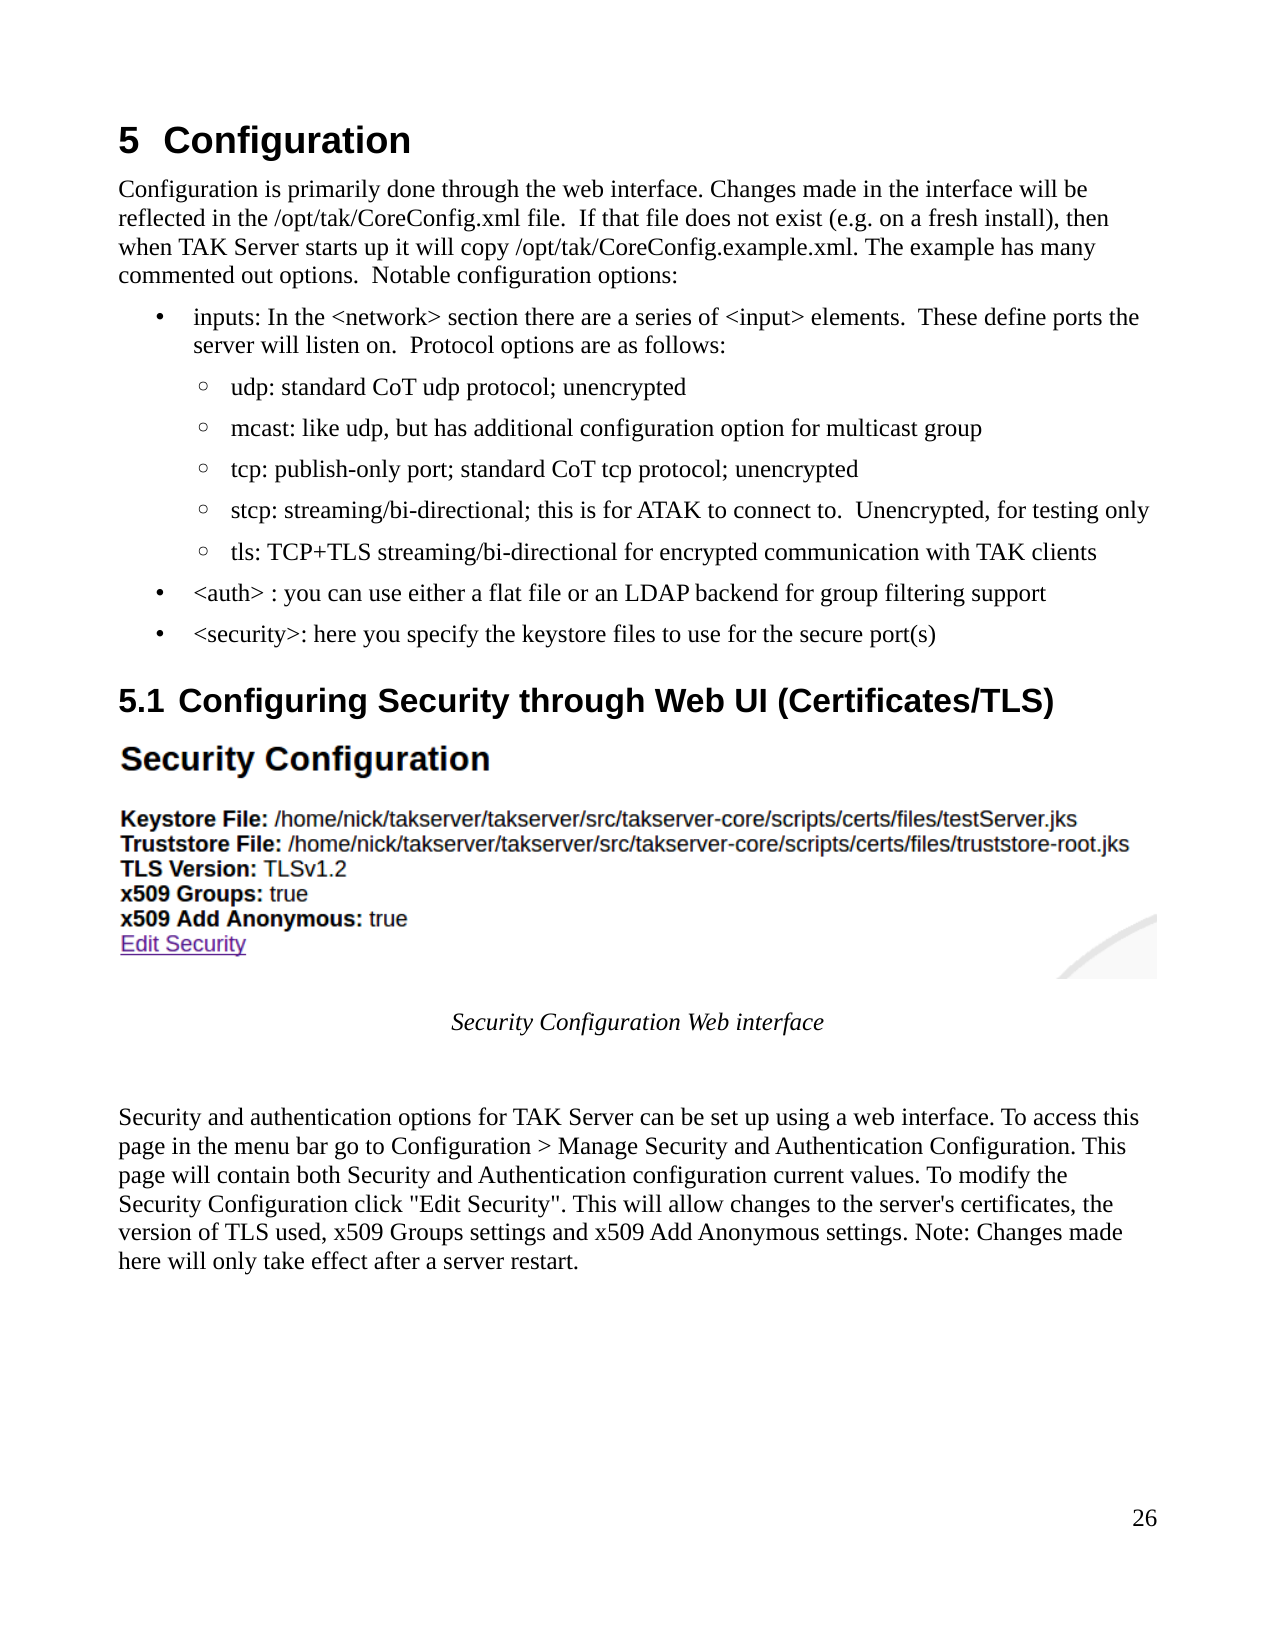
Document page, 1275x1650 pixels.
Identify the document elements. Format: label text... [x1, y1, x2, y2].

picture [118, 732, 1157, 979]
list tcp: publish-only port; standard CoT tcp protocol; unencrypted [193, 454, 1157, 483]
subtitle Configuring Security through Web UI (Certificates/TLS) [118, 681, 1157, 720]
list tls: TCP+TLS streaming/bi-directional for encrypted communication with TAK clients [193, 537, 1157, 566]
list inputs: In the <network> section there are a series of <input> elements. These define ports the server will listen on. Protocol options are as follows: [156, 302, 1157, 359]
list stcp: streaming/bi-directional; this is for ATAK to connect to. Unencrypted, for testing only [193, 496, 1157, 524]
list mcast: like udp, but has additional configuration option for multicast group [193, 413, 1157, 442]
list udp: standard CoT udp protocol; unencrypted [193, 372, 1157, 401]
subtitle Configuration [118, 118, 1157, 162]
text Configuration is primarily done through the web interface. Changes made in the interface will be reflected in the /opt/tak/CoreConfig.xml file. If that file does not exist (e.g. on a fresh install), then when TAK Server starts up it will copy /opt/tak/CoreConfig.example.xml. The example has many commented out options. Notable configuration options: [118, 174, 1157, 289]
text Security Configuration Web interface [118, 979, 1157, 1036]
list <auth> : you can use either a flat file or an LDAP backend for group filtering support [156, 578, 1157, 607]
list <security>: here you specify the keystore files to use for the secure port(s) [156, 619, 1157, 648]
text Security and authentication options for TAK Server can be set up using a web interface. To access this page in the menu bar go to Configuration > Manage Security and Authentication Configuration. This page will contain both Security and Authentication configuration current values. To modify the Security Configuration click "Edit Security". This will allow changes to the server's certificates, the version of TLS used, x509 Groups settings and x509 Add Anonymous settings. Note: Changes made here will only take effect after a server restart. [118, 1102, 1157, 1275]
